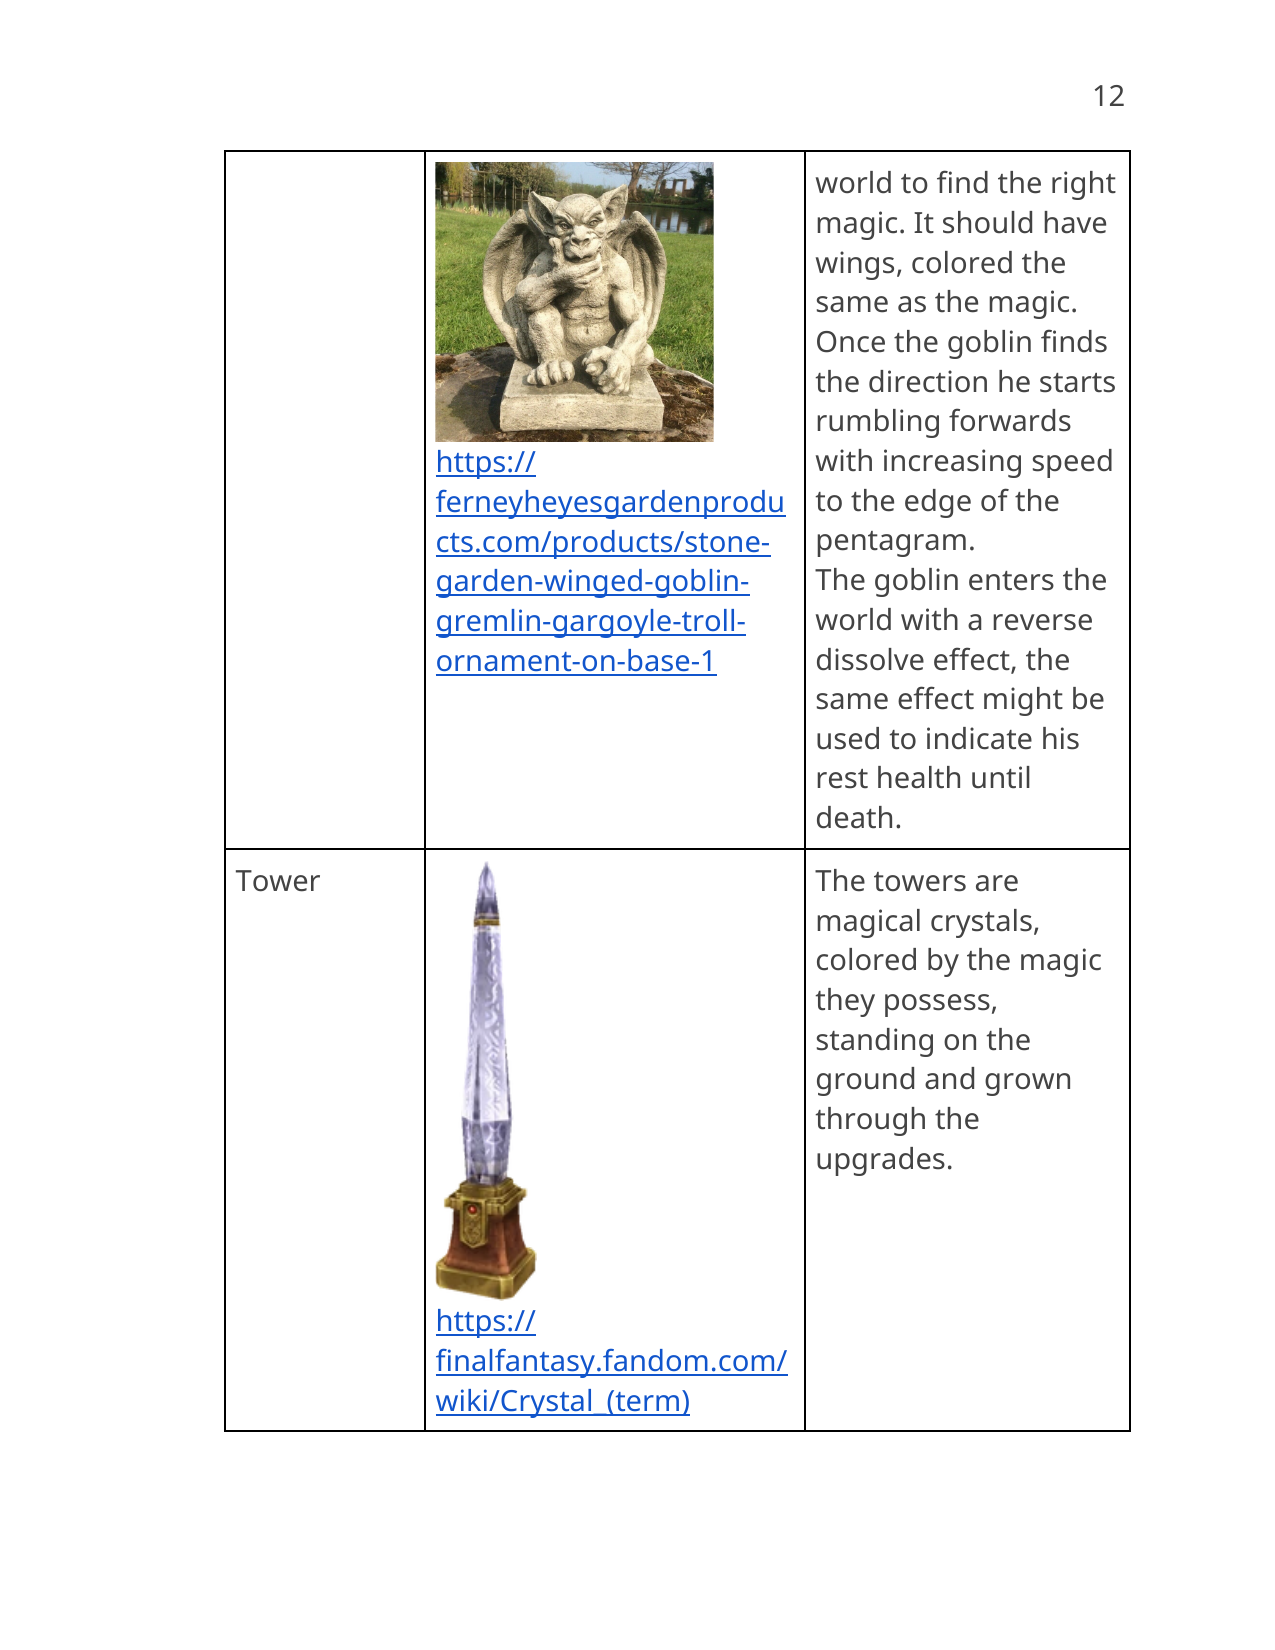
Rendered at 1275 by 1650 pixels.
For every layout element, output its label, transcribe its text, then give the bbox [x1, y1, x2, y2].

table_cell [226, 152, 424, 848]
picture [435, 162, 714, 442]
picture [435, 860, 537, 1301]
table_cell Tower [226, 850, 424, 1430]
table_cell world to find the right magic. It should have wings, colored the same as the magic. Once the goblin finds the direction he starts rumbling forwards with increasing speed to the edge of the pentagram. The goblin enters the world with a reverse dissolve effect, the same effect might be used to indicate his rest health until death. [806, 152, 1129, 848]
table_cell https://finalfantasy.fandom.com/wiki/Crystal_(term) [426, 850, 804, 1430]
table_cell The towers are magical crystals, colored by the magic they possess, standing on the ground and grown through the upgrades. [806, 850, 1129, 1430]
table_cell https://ferneyheyesgardenproducts.com/products/stone-garden-winged-goblin-gremlin-gargoyle-troll-ornament-on-base-1 [426, 152, 804, 848]
